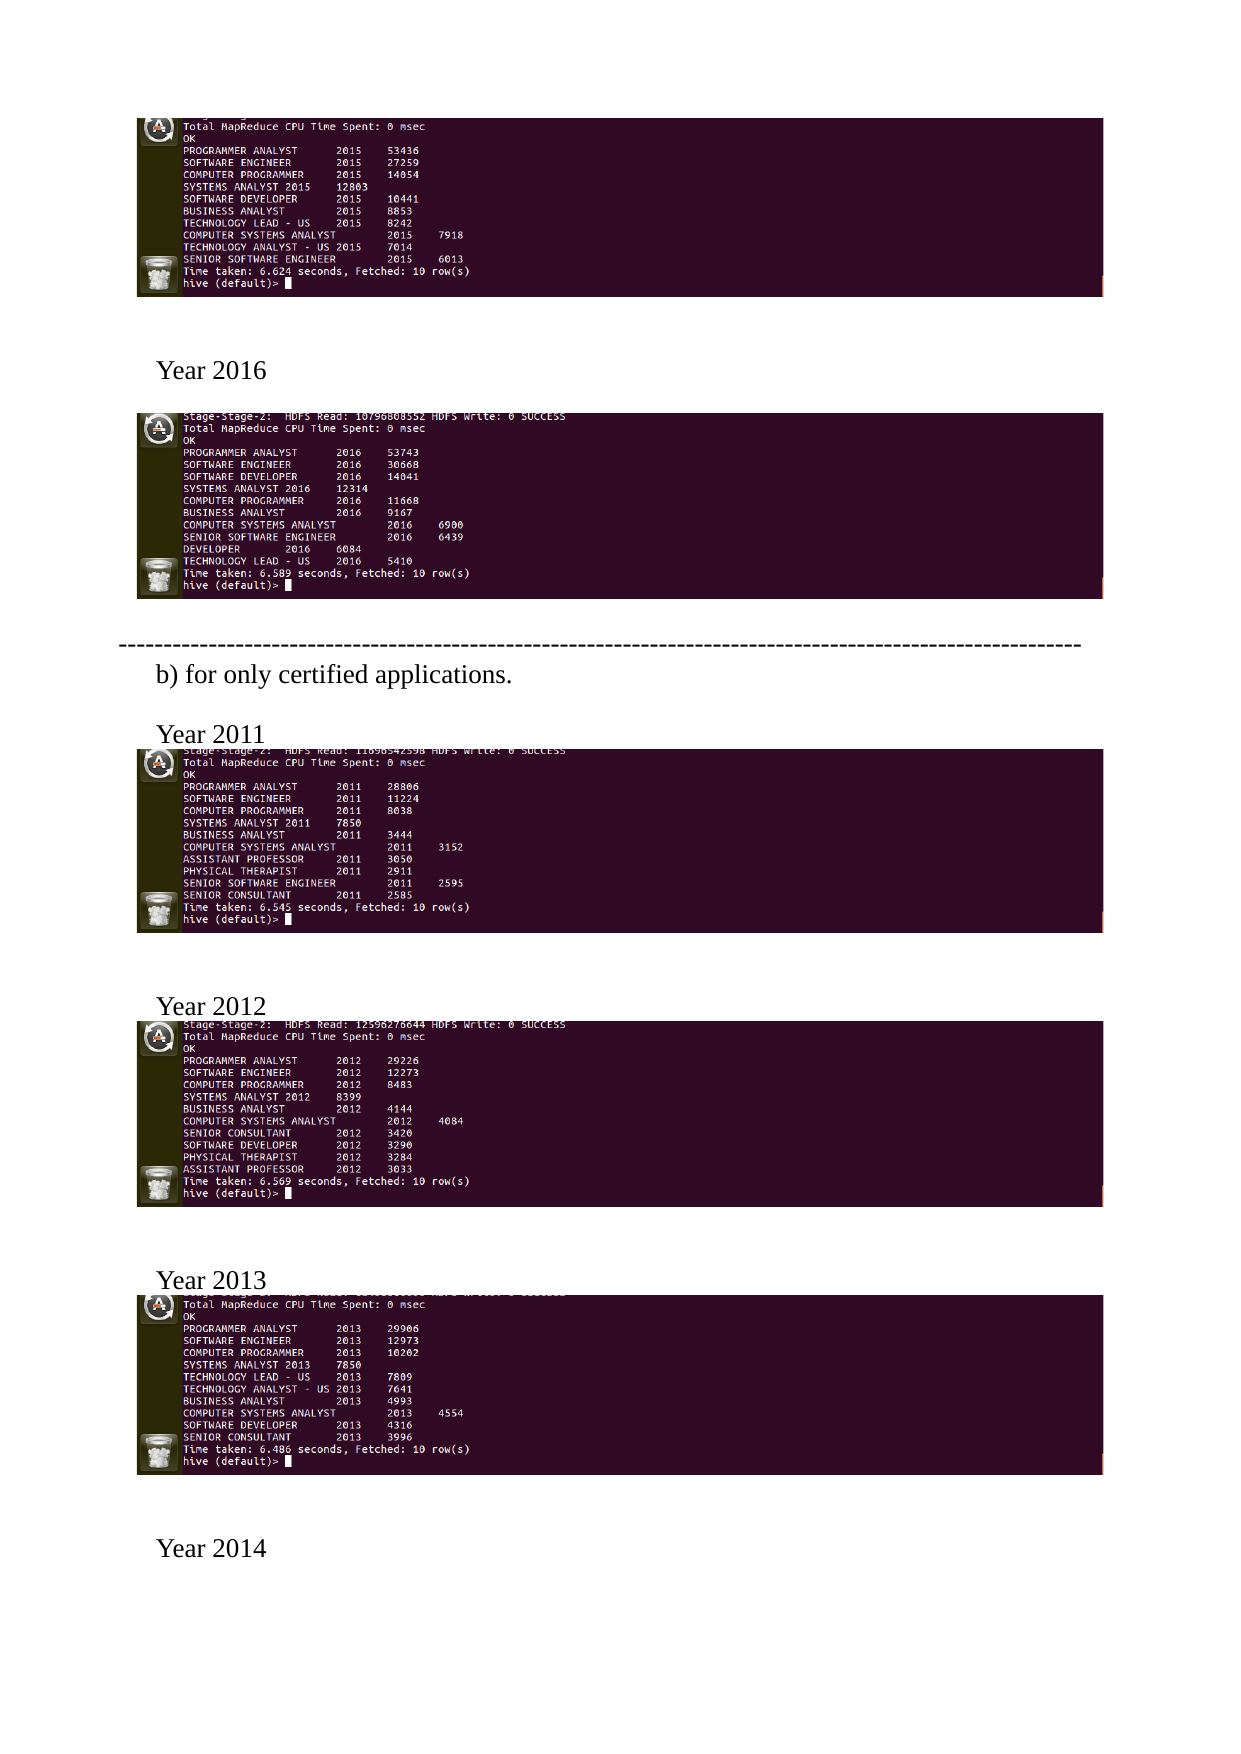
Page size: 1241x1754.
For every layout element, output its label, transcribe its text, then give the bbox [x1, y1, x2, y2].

text Year 2011 [156, 718, 1122, 749]
text b) for only certified applications. [156, 658, 1122, 689]
text ----------------------------------------------------------------------------------------------------------- [118, 627, 1122, 658]
picture [136, 413, 1104, 599]
text Year 2016 [156, 354, 1122, 385]
picture [136, 1021, 1104, 1207]
text Year 2012 [156, 991, 1122, 1022]
picture [136, 749, 1104, 933]
text Year 2014 [156, 1532, 1122, 1563]
text Year 2013 [156, 1264, 1122, 1296]
